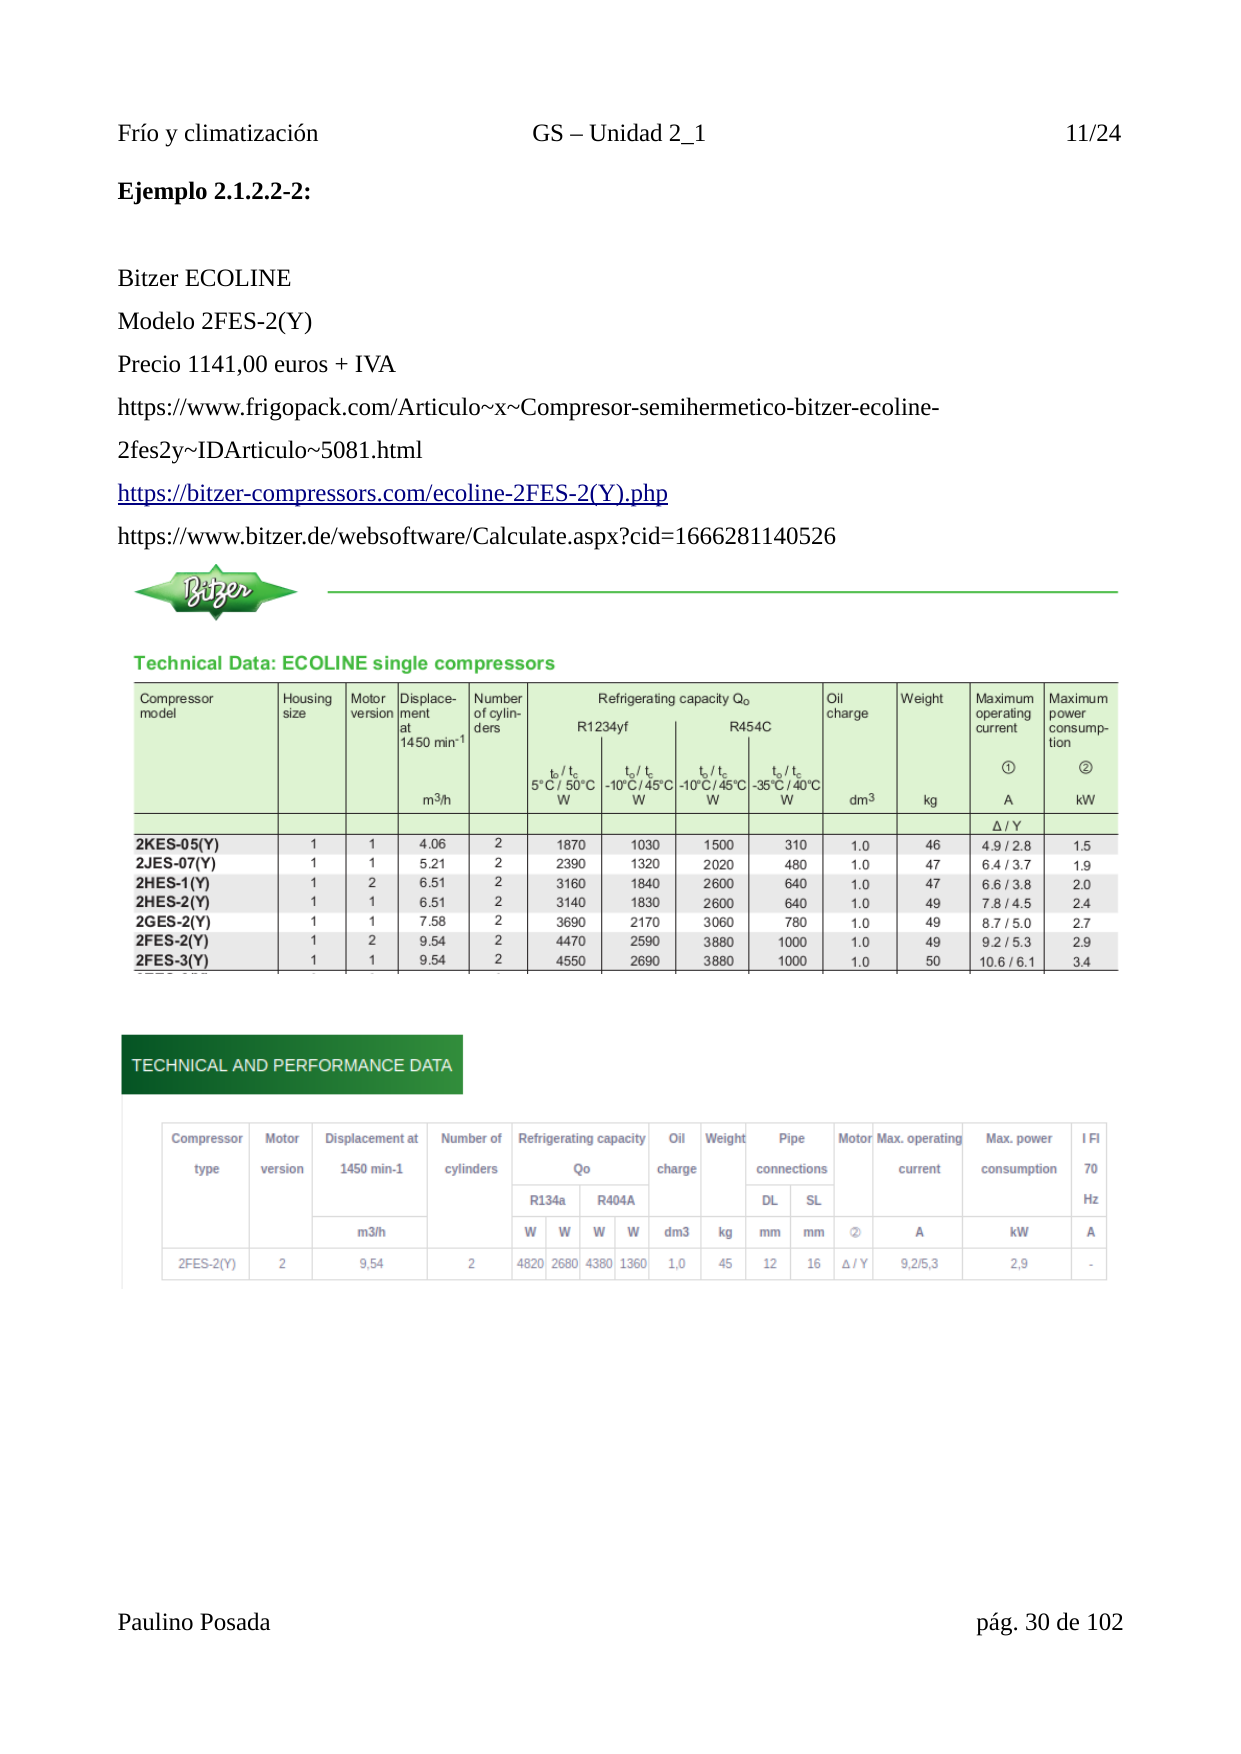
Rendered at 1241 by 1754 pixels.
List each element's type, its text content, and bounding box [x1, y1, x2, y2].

text Bitzer ECOLINE [117, 263, 1123, 291]
text Precio 1141,00 euros + IVA [117, 349, 1123, 378]
text Ejemplo 2.1.2.2-2: [117, 176, 1123, 205]
text Modelo 2FES-2(Y) [117, 306, 1123, 334]
text https://bitzer-compressors.com/ecoline-2FES-2(Y).php [117, 478, 1123, 507]
picture [118, 564, 1123, 974]
picture [118, 1030, 1123, 1289]
text https://www.bitzer.de/websoftware/Calculate.aspx?cid=1666281140526 [117, 521, 1123, 550]
text https://www.frigopack.com/Articulo~x~Compresor-semihermetico-bitzer-ecoline-2fes2y~IDArticulo~5081.html [117, 392, 1123, 464]
